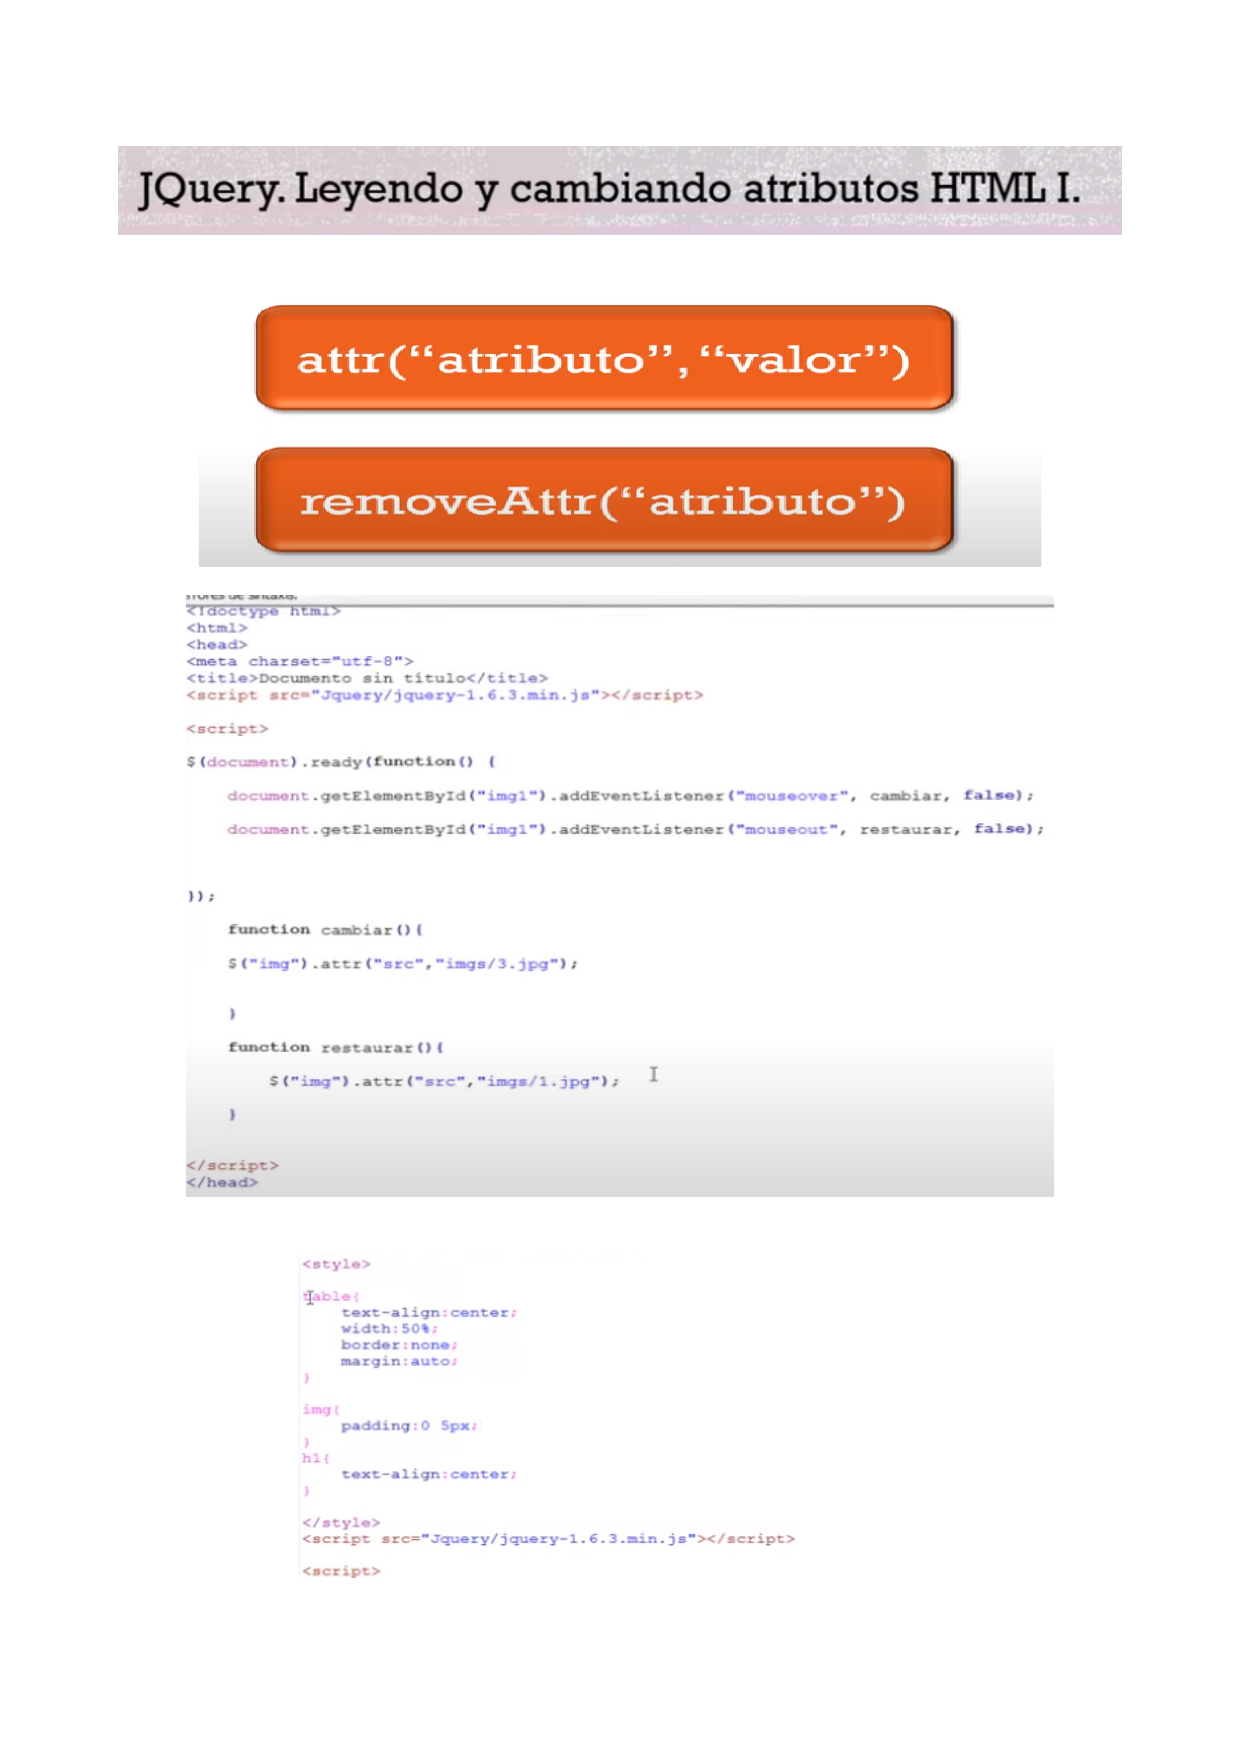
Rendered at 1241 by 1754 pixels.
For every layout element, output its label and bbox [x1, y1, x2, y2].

picture [185, 595, 1055, 1197]
picture [298, 1254, 942, 1578]
picture [198, 263, 1042, 567]
picture [118, 146, 1122, 235]
